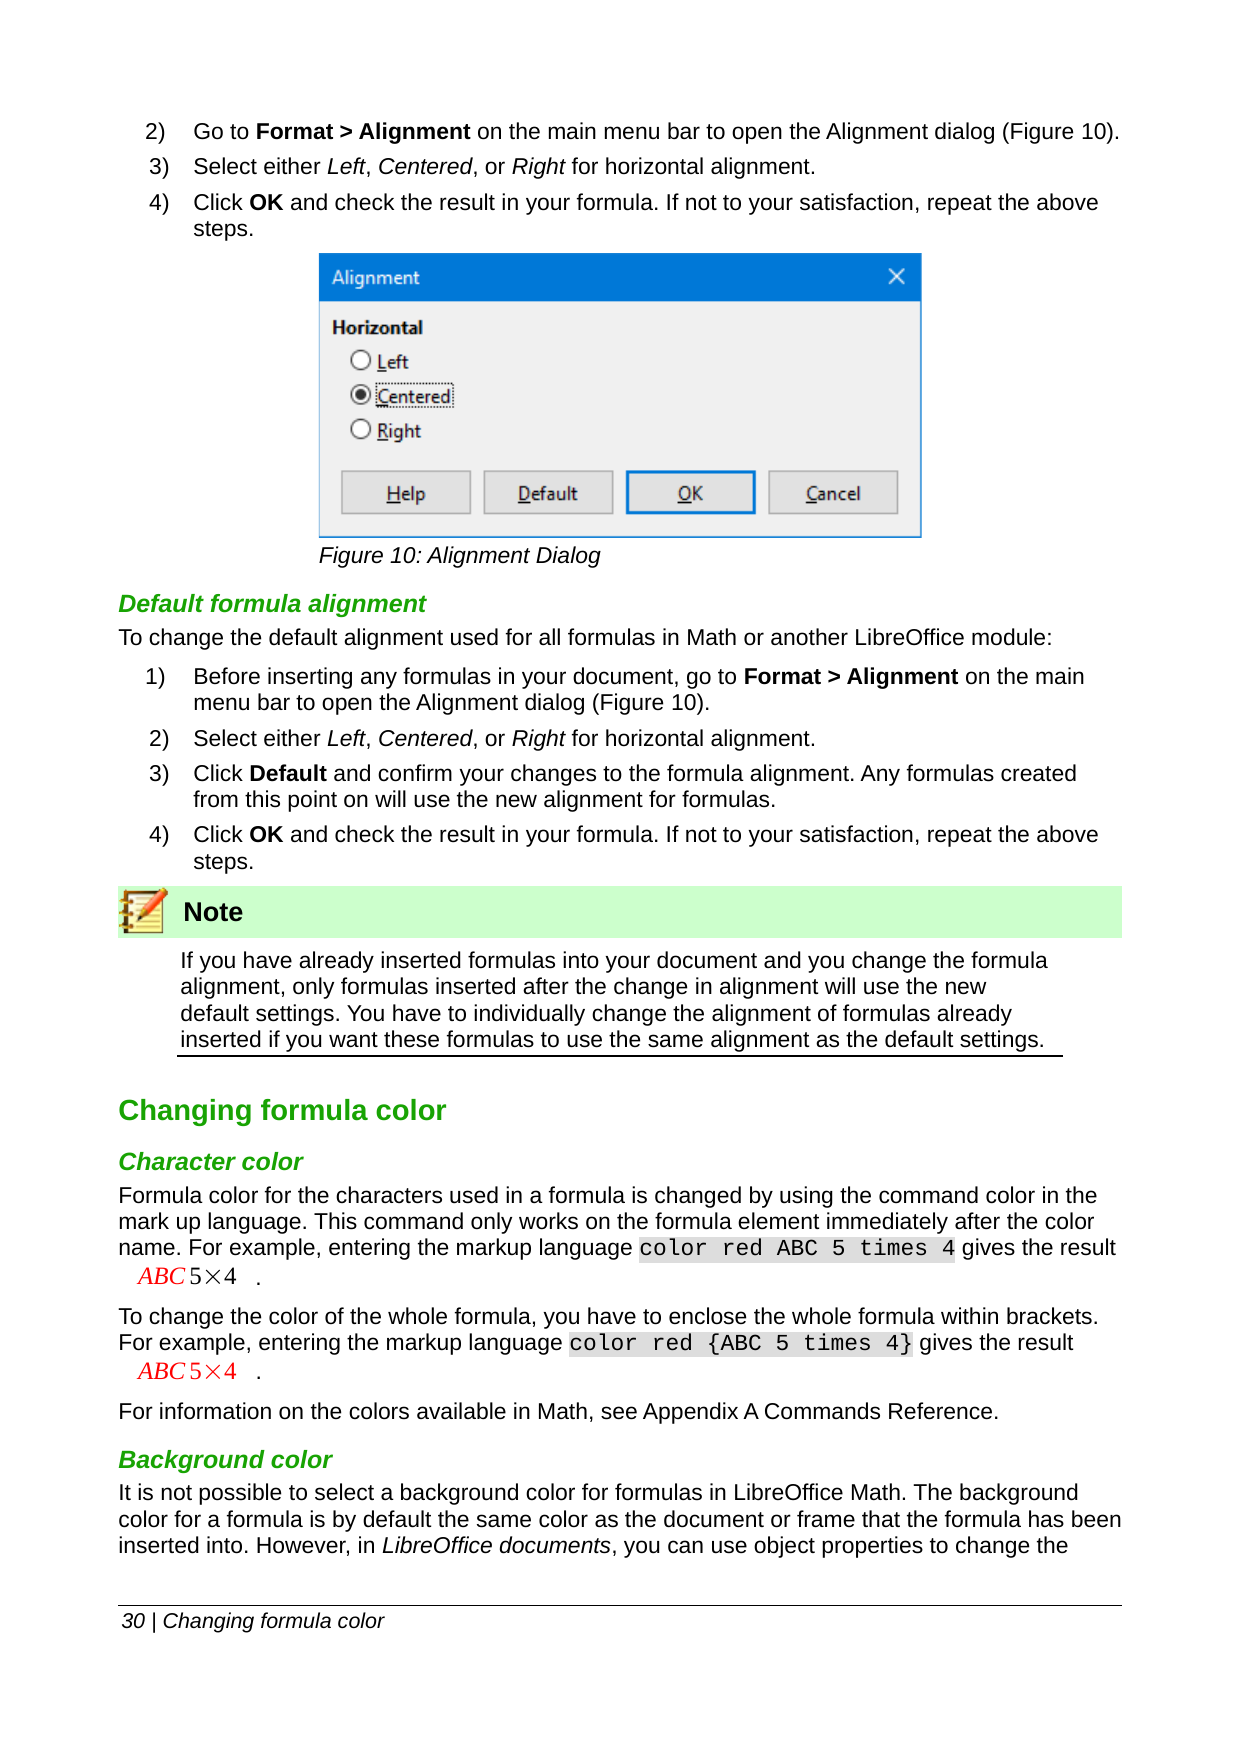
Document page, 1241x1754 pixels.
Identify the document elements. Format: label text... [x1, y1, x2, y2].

subtitle Background color [118, 1445, 1122, 1473]
text Figure 10: Alignment Dialog [319, 538, 922, 569]
subtitle Default formula alignment [118, 589, 1122, 618]
subtitle Changing formula color [118, 1093, 1122, 1126]
text To change the color of the whole formula, you have to enclose the whole formula within brackets. For example, entering the markup language color red {ABC 5 times 4} gives the result. [118, 1303, 1122, 1385]
text For information on the colors available in Math, see Appendix A Commands Reference. [118, 1398, 1122, 1424]
text If you have already inserted formulas into your document and you change the formula alignment, only formulas inserted after the change in alignment will use the new default settings. You have to individually change the alignment of formulas already inserted if you want these formulas to use the same alignment as the default settings. [177, 944, 1063, 1055]
subtitle Note [118, 886, 1122, 938]
list Select either Left, Centered, or Right for horizontal alignment. [169, 724, 1122, 751]
text To change the default alignment used for all formulas in Math or another LibreOffice module: [118, 624, 1122, 651]
picture [119, 886, 170, 937]
list Click Default and confirm your changes to the formula alignment. Any formulas created from this point on will use the new alignment for formulas. [169, 760, 1122, 812]
list Click OK and check the result in your formula. If not to your satisfaction, repeat the above steps. [169, 821, 1122, 874]
text Formula color for the characters used in a formula is changed by using the command color in the mark up language. This command only works on the formula element immediately after the color name. For example, entering the markup language color red ABC 5 times 4 gives the result . [118, 1182, 1122, 1290]
list Select either Left, Centered, or Right for horizontal alignment. [169, 153, 1122, 180]
list Click OK and check the result in your formula. If not to your satisfaction, repeat the above steps. [169, 188, 1122, 241]
list Go to Format > Alignment on the main menu bar to open the Alignment dialog (Figure 10). [165, 118, 1122, 144]
subtitle Character color [118, 1147, 1122, 1176]
text It is not possible to select a background color for formulas in LibreOffice Math. The background color for a formula is by default the same color as the document or frame that the formula has been inserted into. However, in LibreOffice documents, you can use object properties to change the [118, 1479, 1122, 1558]
picture [318, 253, 922, 538]
list Before inserting any formulas in your document, go to Format > Alignment on the main menu bar to open the Alignment dialog (Figure 10). [165, 663, 1122, 716]
